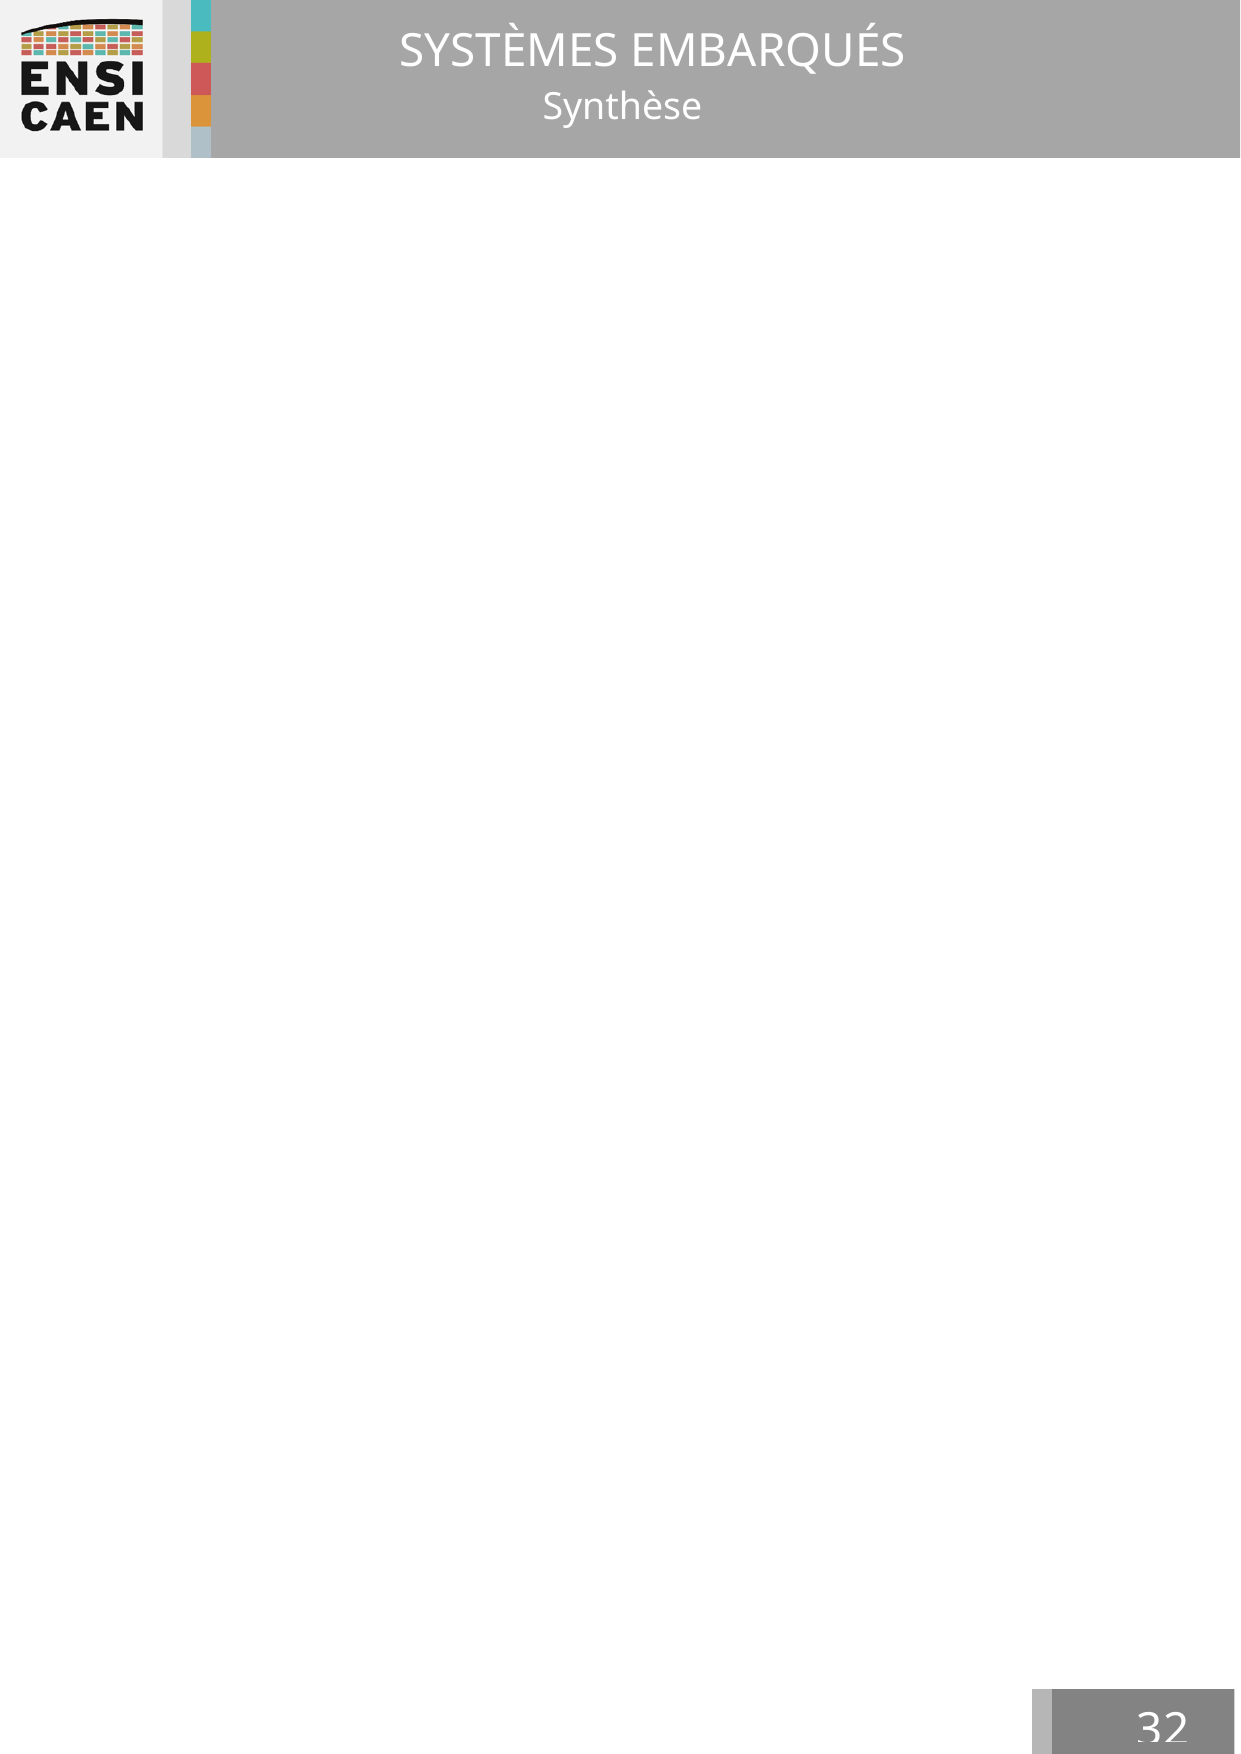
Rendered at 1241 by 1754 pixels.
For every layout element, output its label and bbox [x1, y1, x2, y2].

picture [0, 0, 1241, 158]
picture [1032, 1689, 1235, 1754]
